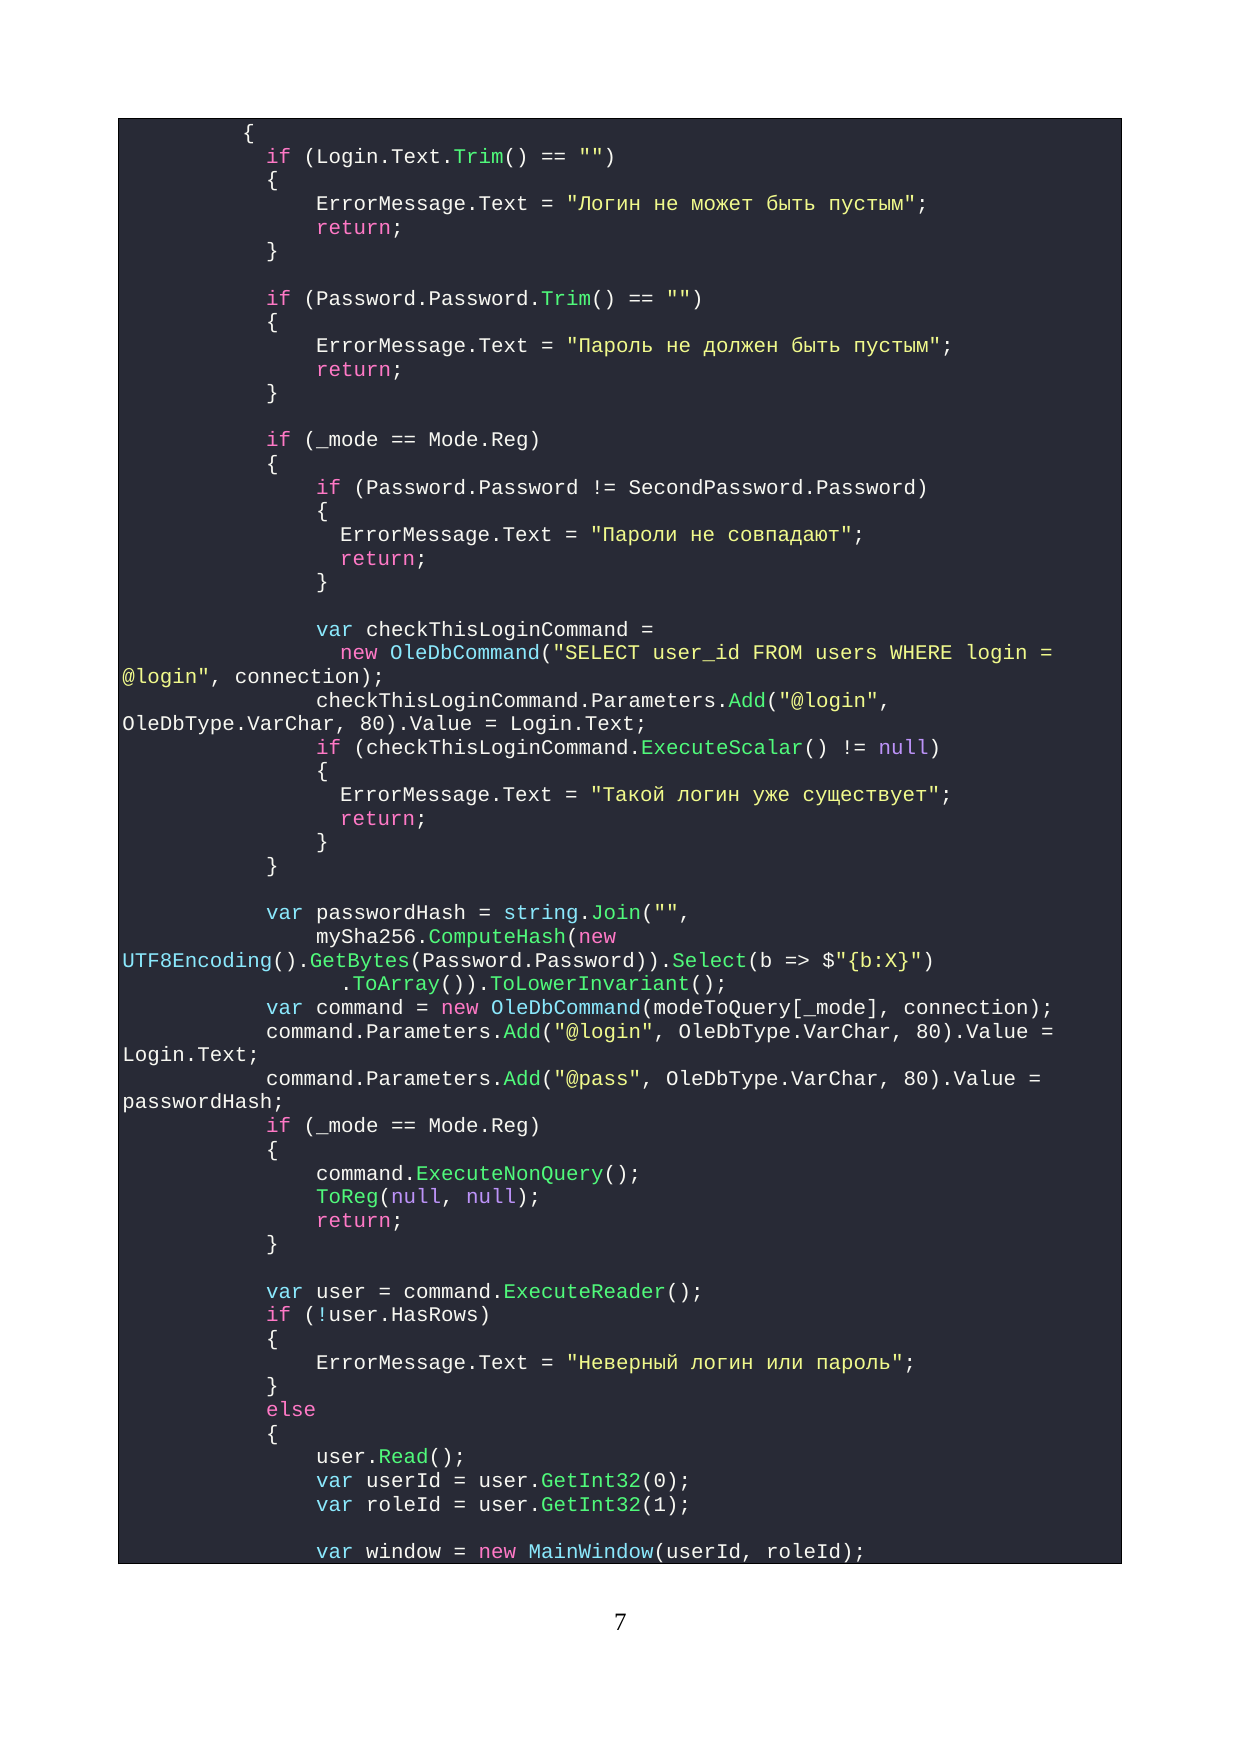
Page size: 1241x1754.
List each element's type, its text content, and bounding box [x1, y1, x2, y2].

text var user = command.ExecuteReader(); [119, 1277, 1121, 1300]
text } [119, 236, 1121, 260]
text { [119, 1135, 1121, 1158]
text ErrorMessage.Text = "Логин не может быть пустым"; [119, 189, 1121, 213]
text { [119, 1419, 1121, 1442]
text ToReg(null, null); [119, 1182, 1121, 1206]
text return; [119, 1206, 1121, 1229]
text checkThisLoginCommand.Parameters.Add("@login", OleDbType.VarChar, 80).Value = Login.Text; [119, 686, 1121, 733]
text return; [119, 544, 1121, 567]
text if (!user.HasRows) [119, 1300, 1121, 1324]
text ErrorMessage.Text = "Пароль не должен быть пустым"; [119, 331, 1121, 354]
text { [119, 1324, 1121, 1348]
text } [119, 1371, 1121, 1395]
text ErrorMessage.Text = "Такой логин уже существует"; [119, 780, 1121, 804]
text { [119, 307, 1121, 331]
text ErrorMessage.Text = "Пароли не совпадают"; [119, 520, 1121, 544]
text var window = new MainWindow(userId, roleId); [119, 1537, 1121, 1563]
text return; [119, 354, 1121, 378]
text command.Parameters.Add("@pass", OleDbType.VarChar, 80).Value = passwordHash; [119, 1064, 1121, 1111]
text ErrorMessage.Text = "Неверный логин или пароль"; [119, 1348, 1121, 1371]
text command.Parameters.Add("@login", OleDbType.VarChar, 80).Value = Login.Text; [119, 1017, 1121, 1064]
text var passwordHash = string.Join("", [119, 898, 1121, 922]
text { [119, 165, 1121, 189]
text return; [119, 804, 1121, 827]
text } [119, 851, 1121, 875]
text if (Password.Password != SecondPassword.Password) [119, 473, 1121, 496]
text mySha256.ComputeHash(new UTF8Encoding().GetBytes(Password.Password)).Select(b => $"{b:X}") [119, 922, 1121, 969]
text user.Read(); [119, 1442, 1121, 1466]
text { [119, 757, 1121, 780]
text { [119, 119, 1121, 142]
text { [119, 449, 1121, 473]
text } [119, 827, 1121, 851]
text } [119, 378, 1121, 402]
text var command = new OleDbCommand(modeToQuery[_mode], connection); [119, 993, 1121, 1017]
text } [119, 1229, 1121, 1253]
text if (_mode == Mode.Reg) [119, 1111, 1121, 1135]
text if (Login.Text.Trim() == "") [119, 142, 1121, 165]
text var checkThisLoginCommand = [119, 615, 1121, 638]
text } [119, 567, 1121, 591]
text var roleId = user.GetInt32(1); [119, 1489, 1121, 1513]
text var userId = user.GetInt32(0); [119, 1466, 1121, 1489]
text else [119, 1395, 1121, 1419]
text new OleDbCommand("SELECT user_id FROM users WHERE login = @login", connection); [119, 638, 1121, 686]
text if (Password.Password.Trim() == "") [119, 284, 1121, 307]
text .ToArray()).ToLowerInvariant(); [119, 969, 1121, 993]
text if (checkThisLoginCommand.ExecuteScalar() != null) [119, 733, 1121, 757]
text { [119, 496, 1121, 520]
text if (_mode == Mode.Reg) [119, 426, 1121, 449]
text return; [119, 213, 1121, 236]
text command.ExecuteNonQuery(); [119, 1158, 1121, 1182]
